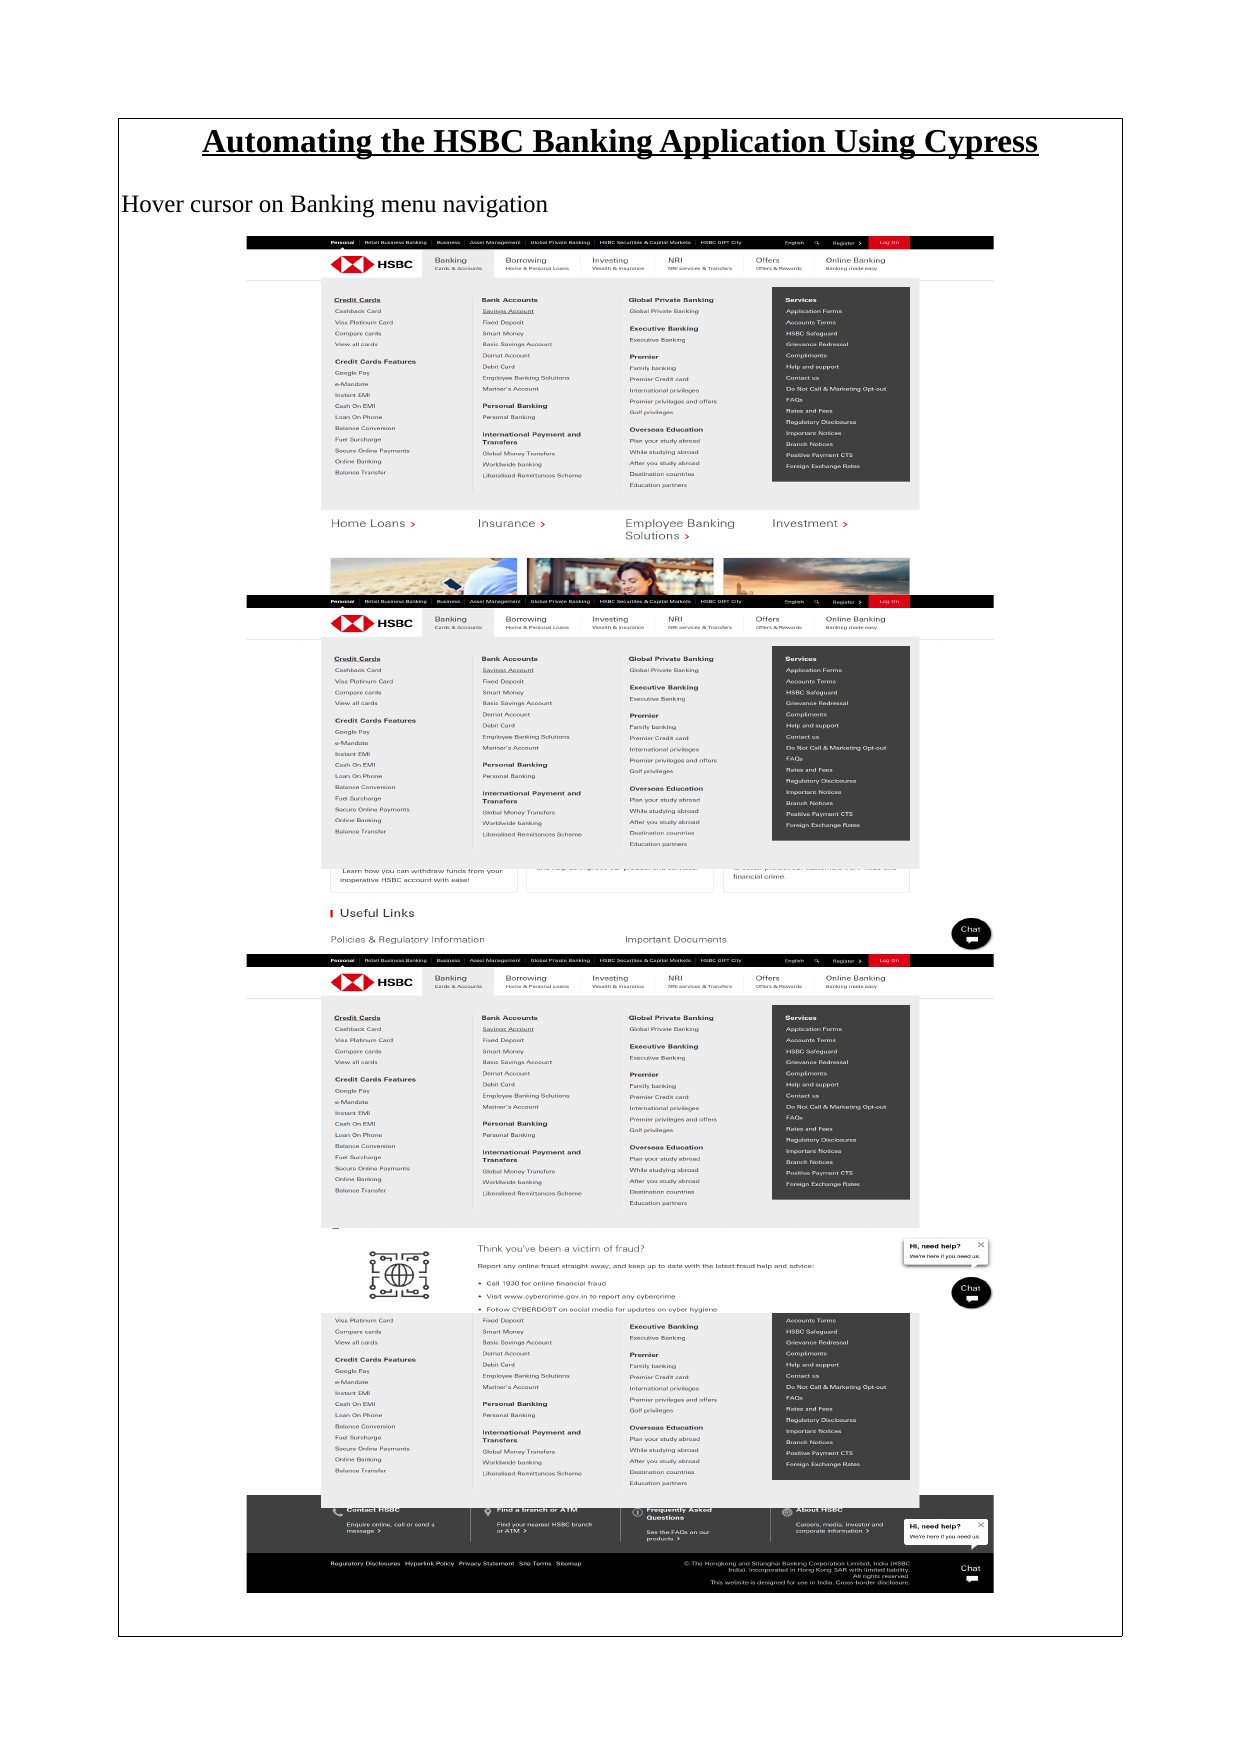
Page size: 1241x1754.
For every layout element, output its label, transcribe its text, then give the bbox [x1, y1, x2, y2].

picture [246, 236, 994, 1593]
text Hover cursor on Banking menu navigation [121, 189, 1119, 218]
